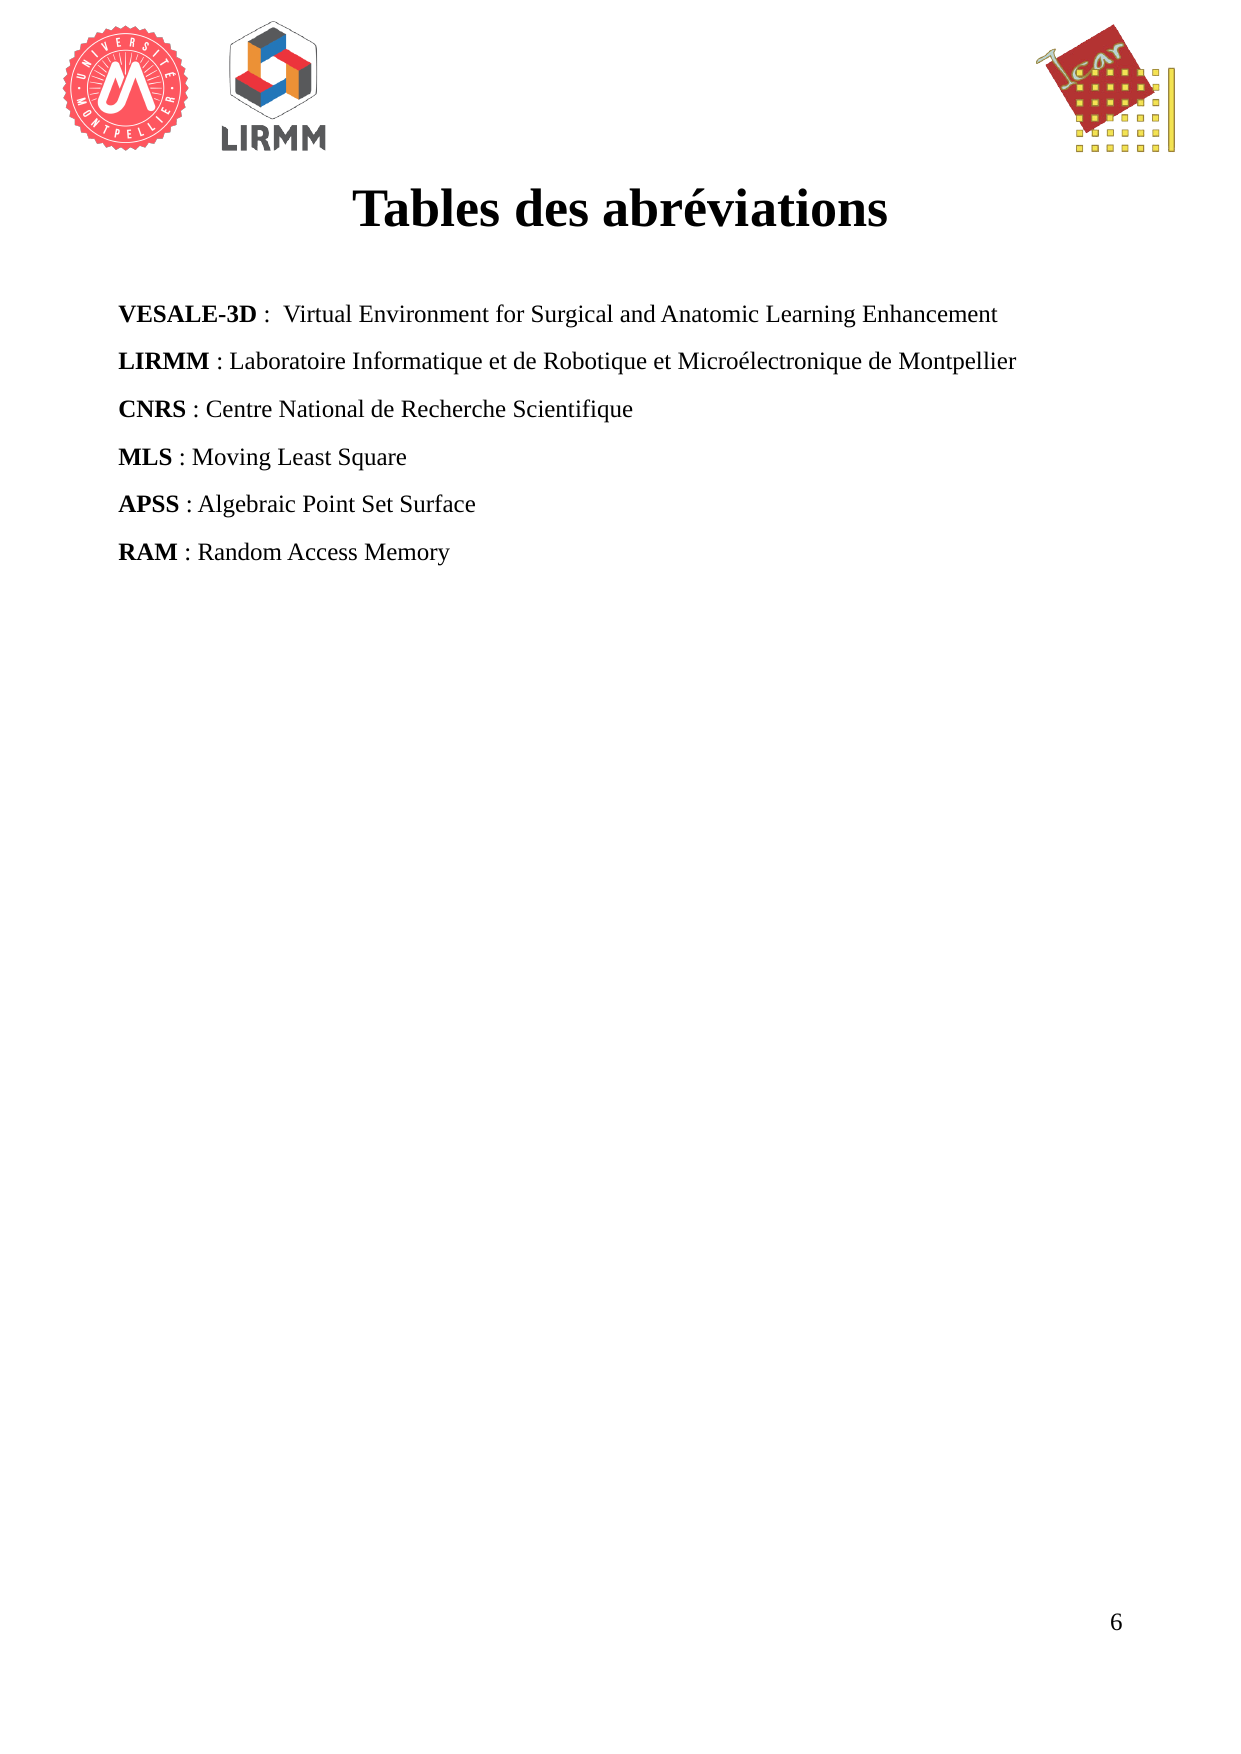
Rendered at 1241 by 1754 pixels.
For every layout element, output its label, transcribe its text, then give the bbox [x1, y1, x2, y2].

text APSS : Algebraic Point Set Surface [118, 489, 1122, 518]
subtitle Tables des abréviations [118, 176, 1122, 239]
text MLS : Moving Least Square [118, 442, 1122, 470]
text CNRS : Centre National de Recherche Scientifique [118, 394, 1122, 423]
picture [57, 13, 201, 156]
text RAM : Random Access Memory [118, 537, 1122, 566]
picture [203, 16, 343, 155]
text LIRMM : Laboratoire Informatique et de Robotique et Microélectronique de Montpellier [118, 346, 1122, 375]
text VESALE-3D : Virtual Environment for Surgical and Anatomic Learning Enhancement [118, 299, 1122, 327]
picture [1025, 6, 1177, 154]
